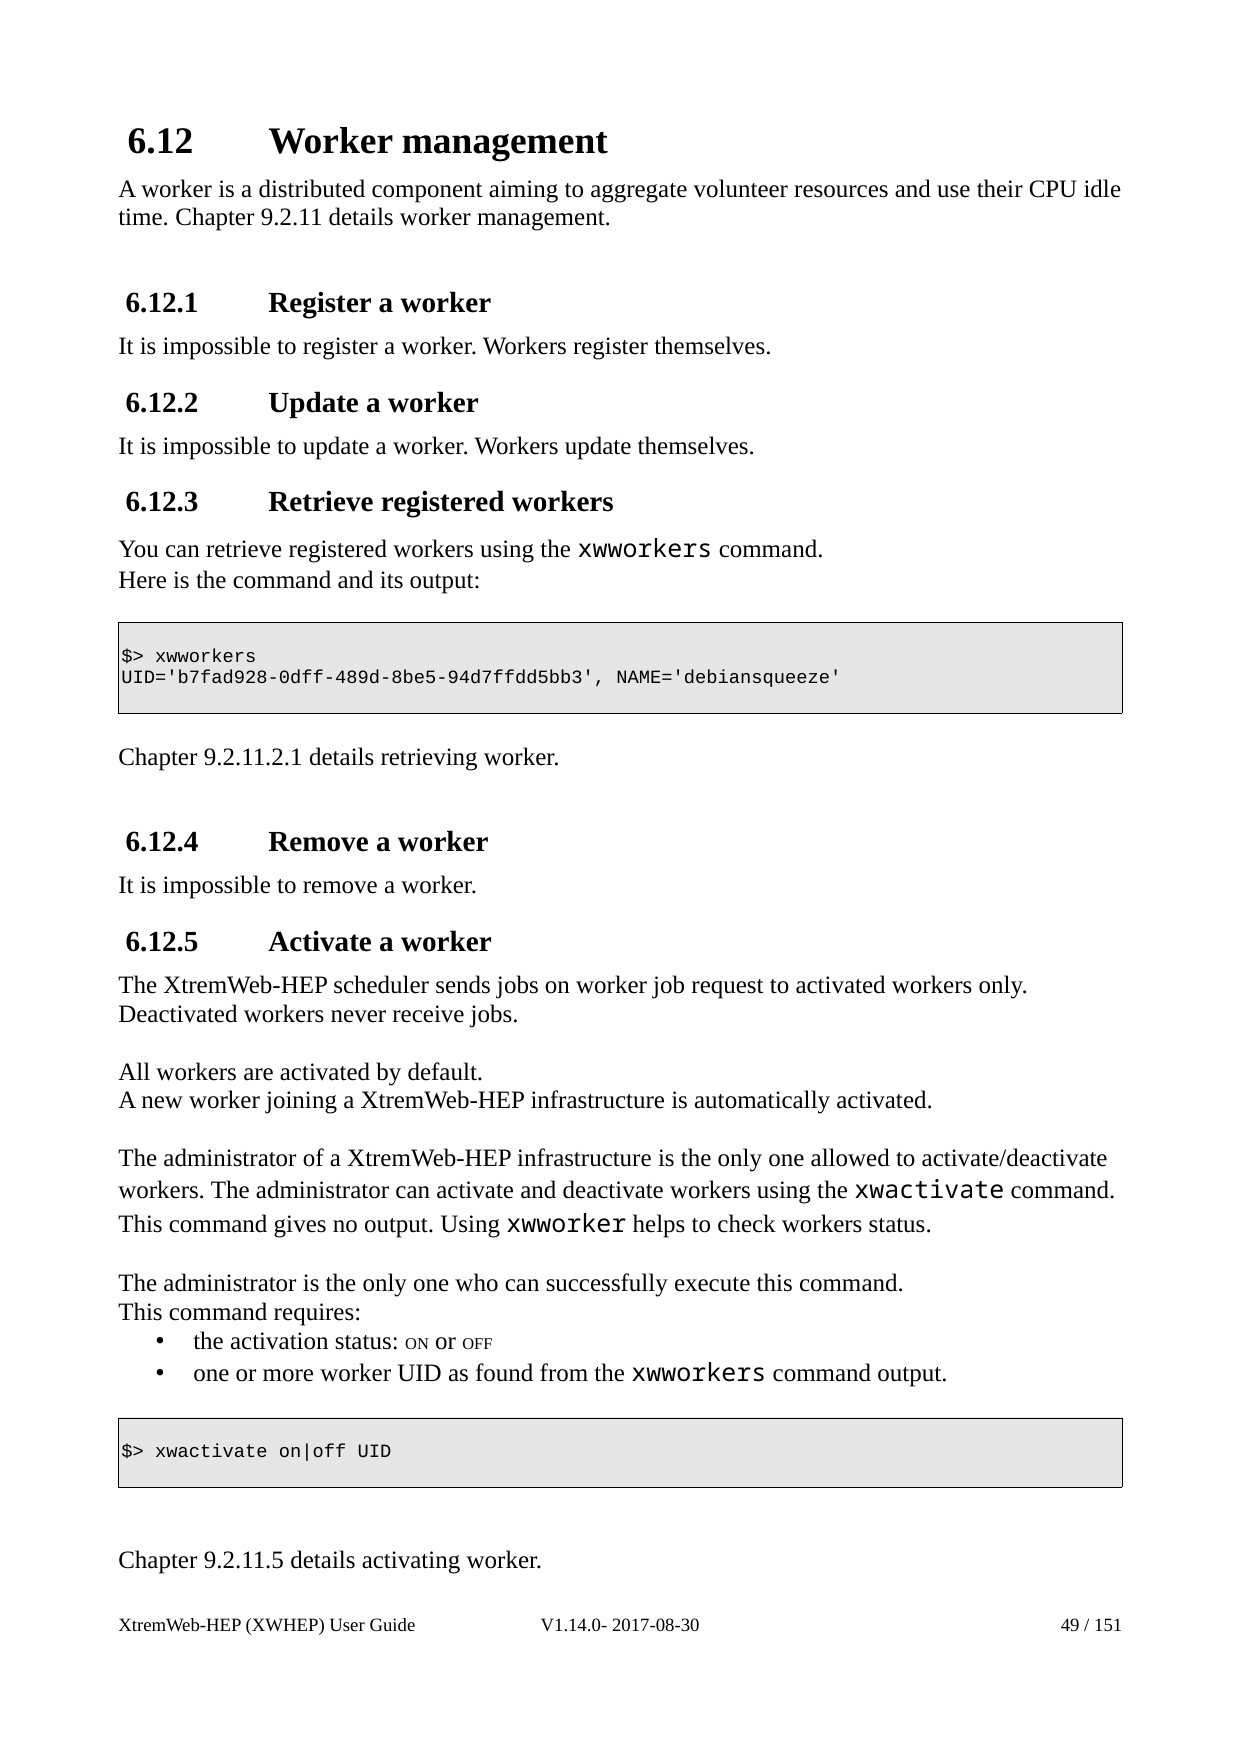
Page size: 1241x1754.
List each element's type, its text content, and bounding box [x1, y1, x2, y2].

text You can retrieve registered workers using the xwworkers command. [118, 531, 1122, 565]
text A worker is a distributed component aiming to aggregate volunteer resources and use their CPU idle time. Chapter 9.2.11 details worker management. [118, 174, 1122, 231]
subtitle Activate a worker [118, 924, 1122, 958]
text Chapter 9.2.11.5 details activating worker. [118, 1545, 1122, 1573]
text It is impossible to update a worker. Workers update themselves. [118, 431, 1122, 459]
text The XtremWeb-HEP scheduler sends jobs on worker job request to activated workers only. Deactivated workers never receive jobs. [118, 970, 1122, 1028]
subtitle Remove a worker [118, 824, 1122, 858]
subtitle Register a worker [118, 285, 1122, 318]
text $> xwactivate on|off UID [119, 1439, 1122, 1460]
text All workers are activated by default. [118, 1057, 1122, 1085]
text A new worker joining a XtremWeb-HEP infrastructure is automatically activated. [118, 1085, 1122, 1114]
text $> xwworkers [119, 643, 1122, 665]
list the activation status: on or off [156, 1326, 1122, 1355]
text The administrator of a XtremWeb-HEP infrastructure is the only one allowed to activate/deactivate workers. The administrator can activate and deactivate workers using the xwactivate command. [118, 1143, 1122, 1206]
text The administrator is the only one who can successfully execute this command. [118, 1268, 1122, 1297]
text Chapter 9.2.11.2.1 details retrieving worker. [118, 742, 1122, 771]
text UID='b7fad928-0dff-489d-8be5-94d7ffdd5bb3', NAME='debiansqueeze' [119, 665, 1122, 686]
text This command requires: [118, 1297, 1122, 1326]
list one or more worker UID as found from the xwworkers command output. [156, 1355, 1122, 1389]
text It is impossible to register a worker. Workers register themselves. [118, 331, 1122, 360]
subtitle Update a worker [118, 385, 1122, 418]
text This command gives no output. Using xwworker helps to check workers status. [118, 1206, 1122, 1240]
subtitle Retrieve registered workers [118, 484, 1122, 518]
text Here is the command and its output: [118, 565, 1122, 593]
subtitle Worker management [118, 118, 1122, 161]
text It is impossible to remove a worker. [118, 871, 1122, 899]
